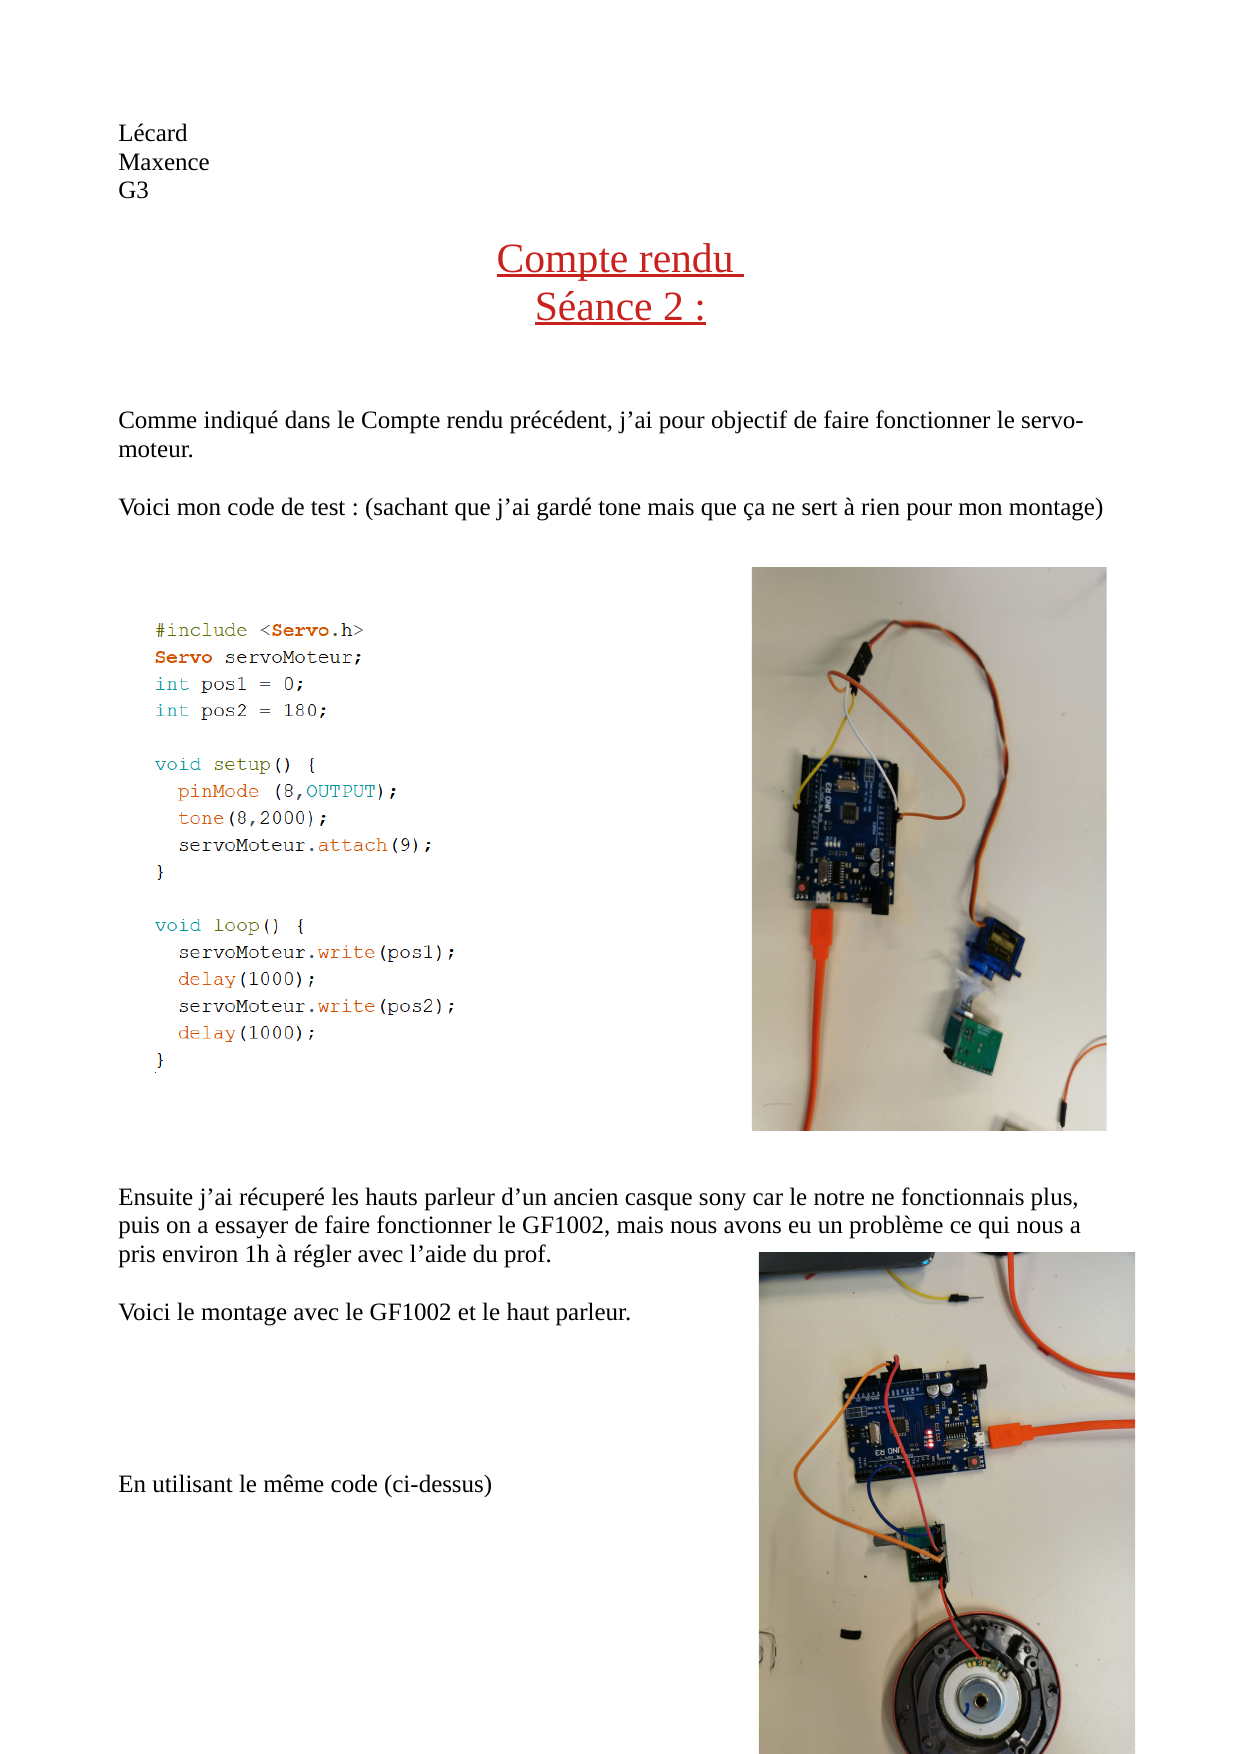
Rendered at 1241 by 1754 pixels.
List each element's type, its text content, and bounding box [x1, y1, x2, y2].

text Voici mon code de test : (sachant que j’ai gardé tone mais que ça ne sert à rien pour mon montage) [118, 492, 1122, 521]
picture [751, 567, 1107, 1131]
text G3 [118, 176, 1122, 204]
text Compte rendu [118, 233, 1122, 281]
text Ensuite j’ai récuperé les hauts parleur d’un ancien casque sony car le notre ne fonctionnais plus, [118, 1182, 1122, 1211]
text Séance 2 : [118, 281, 1122, 329]
text Comme indiqué dans le Compte rendu précédent, j’ai pour objectif de faire fonctionner le servo-moteur. [118, 406, 1122, 463]
text Maxence [118, 147, 1122, 176]
text Lécard [118, 118, 1122, 147]
text Voici le montage avec le GF1002 et le haut parleur. [118, 1297, 758, 1326]
text puis on a essayer de faire fonctionner le GF1002, mais nous avons eu un problème ce qui nous a pris environ 1h à régler avec l’aide du prof. [118, 1211, 1122, 1268]
text En utilisant le même code (ci-dessus) [118, 1469, 758, 1498]
picture [758, 1252, 1135, 1754]
picture [147, 615, 613, 1073]
